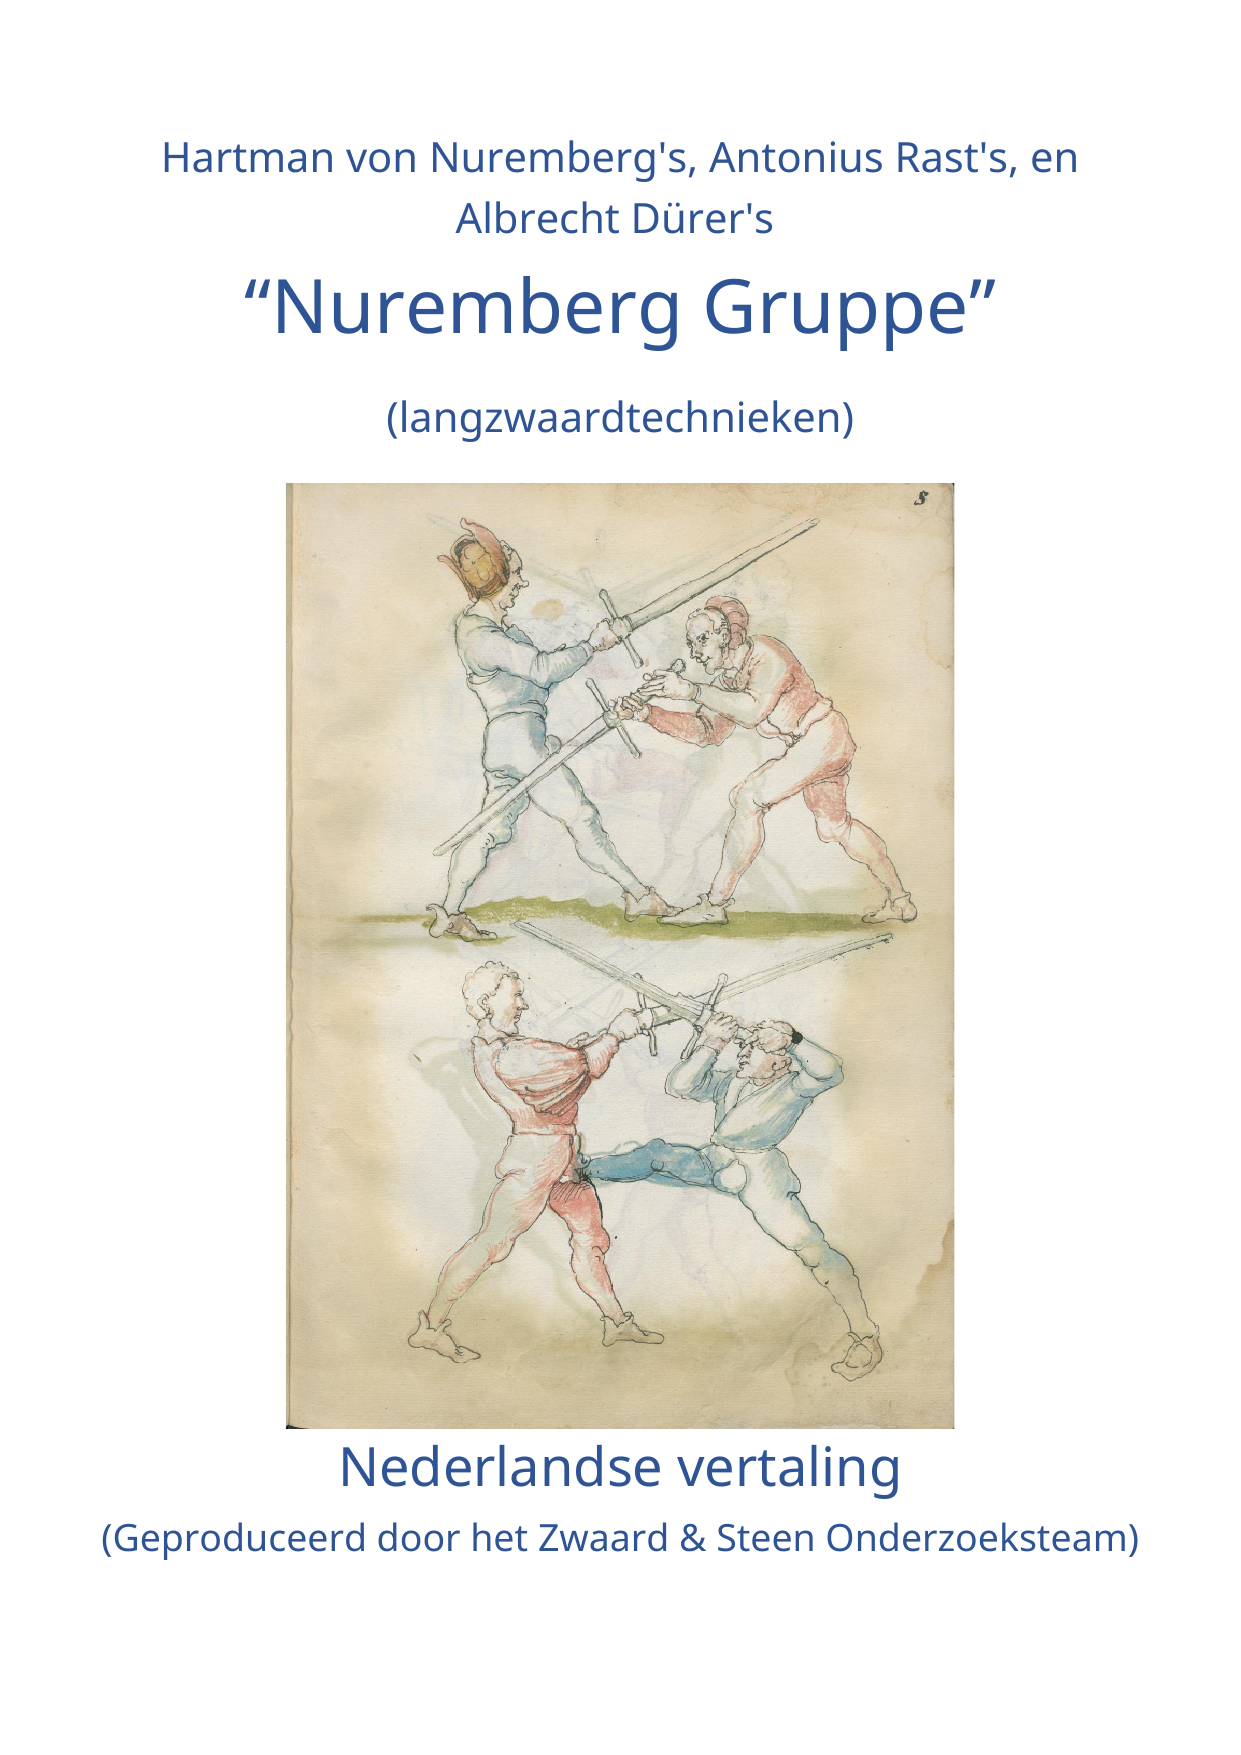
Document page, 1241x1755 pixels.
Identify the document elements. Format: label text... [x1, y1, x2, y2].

subtitle (Geproduceerd door het Zwaard & Steen Onderzoeksteam) [75, 1512, 1165, 1563]
subtitle Hartman von Nuremberg's, Antonius Rast's, en Albrecht Dürer's [75, 128, 1165, 246]
picture [285, 483, 955, 1429]
subtitle Nederlandse vertaling [75, 1136, 1165, 1502]
subtitle (langzwaardtechnieken) [75, 388, 1165, 445]
subtitle “Nuremberg Gruppe” [75, 254, 1165, 356]
